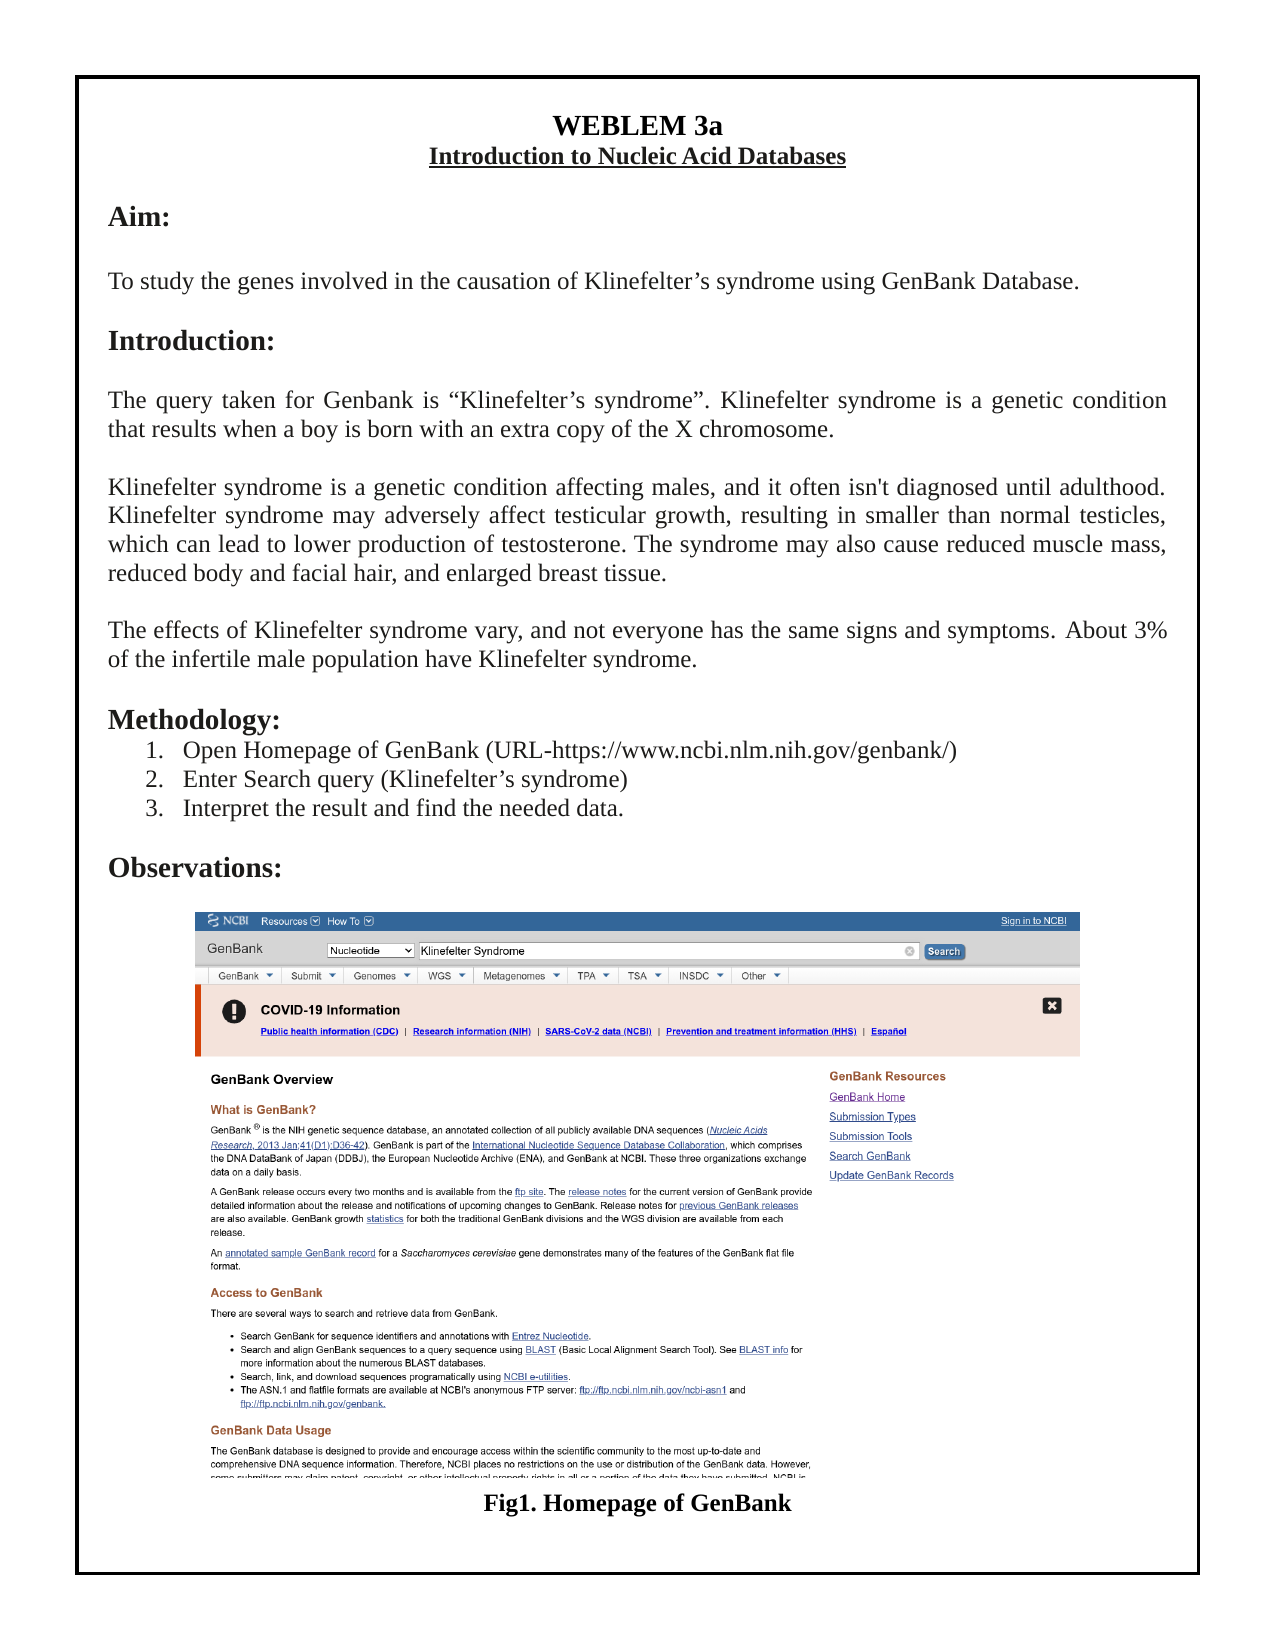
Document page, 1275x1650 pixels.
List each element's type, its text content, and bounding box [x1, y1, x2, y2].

text The effects of Klinefelter syndrome vary, and not everyone has the same signs and symptoms. About 3% of the infertile male population have Klinefelter syndrome. [108, 616, 1167, 673]
list Interpret the result and find the needed data. [145, 793, 1167, 822]
text Fig1. Homepage of GenBank [108, 1488, 1167, 1516]
list Enter Search query (Klinefelter’s syndrome) [145, 764, 1167, 793]
list Open Homepage of GenBank (URL-https://www.ncbi.nlm.nih.gov/genbank/) [145, 735, 1167, 764]
text Introduction: [108, 323, 1167, 357]
text Observations: [108, 850, 1167, 884]
text To study the genes involved in the causation of Klinefelter’s syndrome using GenBank Database. [108, 266, 1167, 294]
text Methodology: [108, 702, 1167, 735]
text Introduction to Nucleic Acid Databases [108, 141, 1167, 170]
text Aim: [108, 199, 1167, 232]
picture [195, 912, 1080, 1478]
text WEBLEM 3a [108, 108, 1167, 141]
text Klinefelter syndrome is a genetic condition affecting males, and it often isn't diagnosed until adulthood. Klinefelter syndrome may adversely affect testicular growth, resulting in smaller than normal testicles, which can lead to lower production of testosterone. The syndrome may also cause reduced muscle mass, reduced body and facial hair, and enlarged breast tissue. [108, 472, 1167, 587]
text The query taken for Genbank is “Klinefelter’s syndrome”. Klinefelter syndrome is a genetic condition that results when a boy is born with an extra copy of the X chromosome. [108, 386, 1167, 443]
